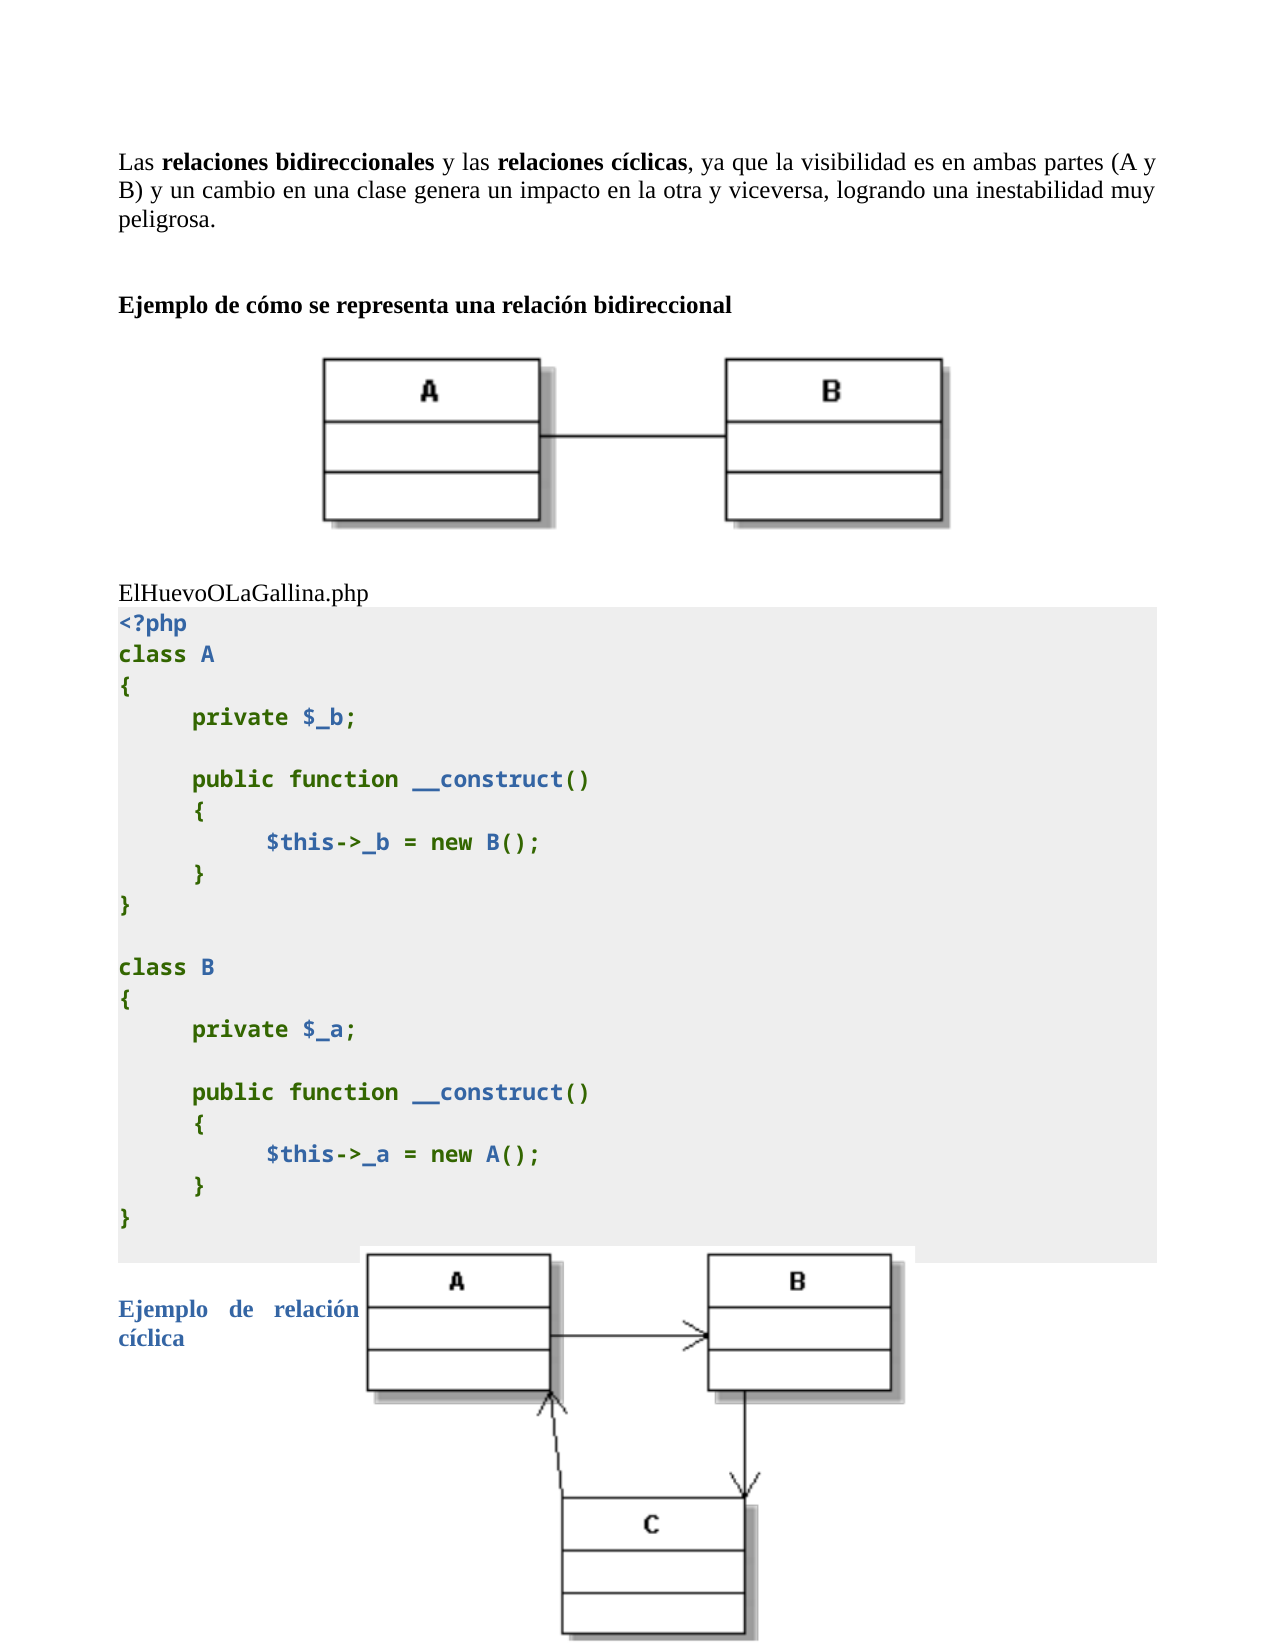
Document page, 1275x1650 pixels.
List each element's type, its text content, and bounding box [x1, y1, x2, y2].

text <?php [118, 607, 1157, 638]
text private $_a; [118, 1013, 1157, 1044]
text { [118, 669, 1157, 701]
text { [118, 794, 1157, 826]
text [916, 1294, 1157, 1352]
text } [118, 857, 1157, 888]
text public function __construct() [118, 1076, 1157, 1107]
picture [359, 1246, 916, 1650]
text ElHuevoOLaGallina.php [118, 578, 1157, 607]
text Ejemplo de cómo se representa una relación bidireccional [118, 291, 1157, 319]
text private $_b; [118, 701, 1157, 732]
text Las relaciones bidireccionales y las relaciones cíclicas, ya que la visibilidad es en ambas partes (A y B) y un cambio en una clase genera un impacto en la otra y viceversa, logrando una inestabilidad muy peligrosa. [118, 147, 1157, 233]
text Ejemplo de relación cíclica [118, 1294, 359, 1352]
picture [316, 348, 959, 539]
text { [118, 982, 1157, 1013]
text public function __construct() [118, 763, 1157, 794]
text $this->_a = new A(); [118, 1138, 1157, 1169]
text { [118, 1107, 1157, 1138]
text } [118, 1169, 1157, 1201]
text class A [118, 638, 1157, 669]
text $this->_b = new B(); [118, 826, 1157, 857]
text class B [118, 951, 1157, 982]
text } [118, 1201, 1157, 1232]
text } [118, 888, 1157, 919]
